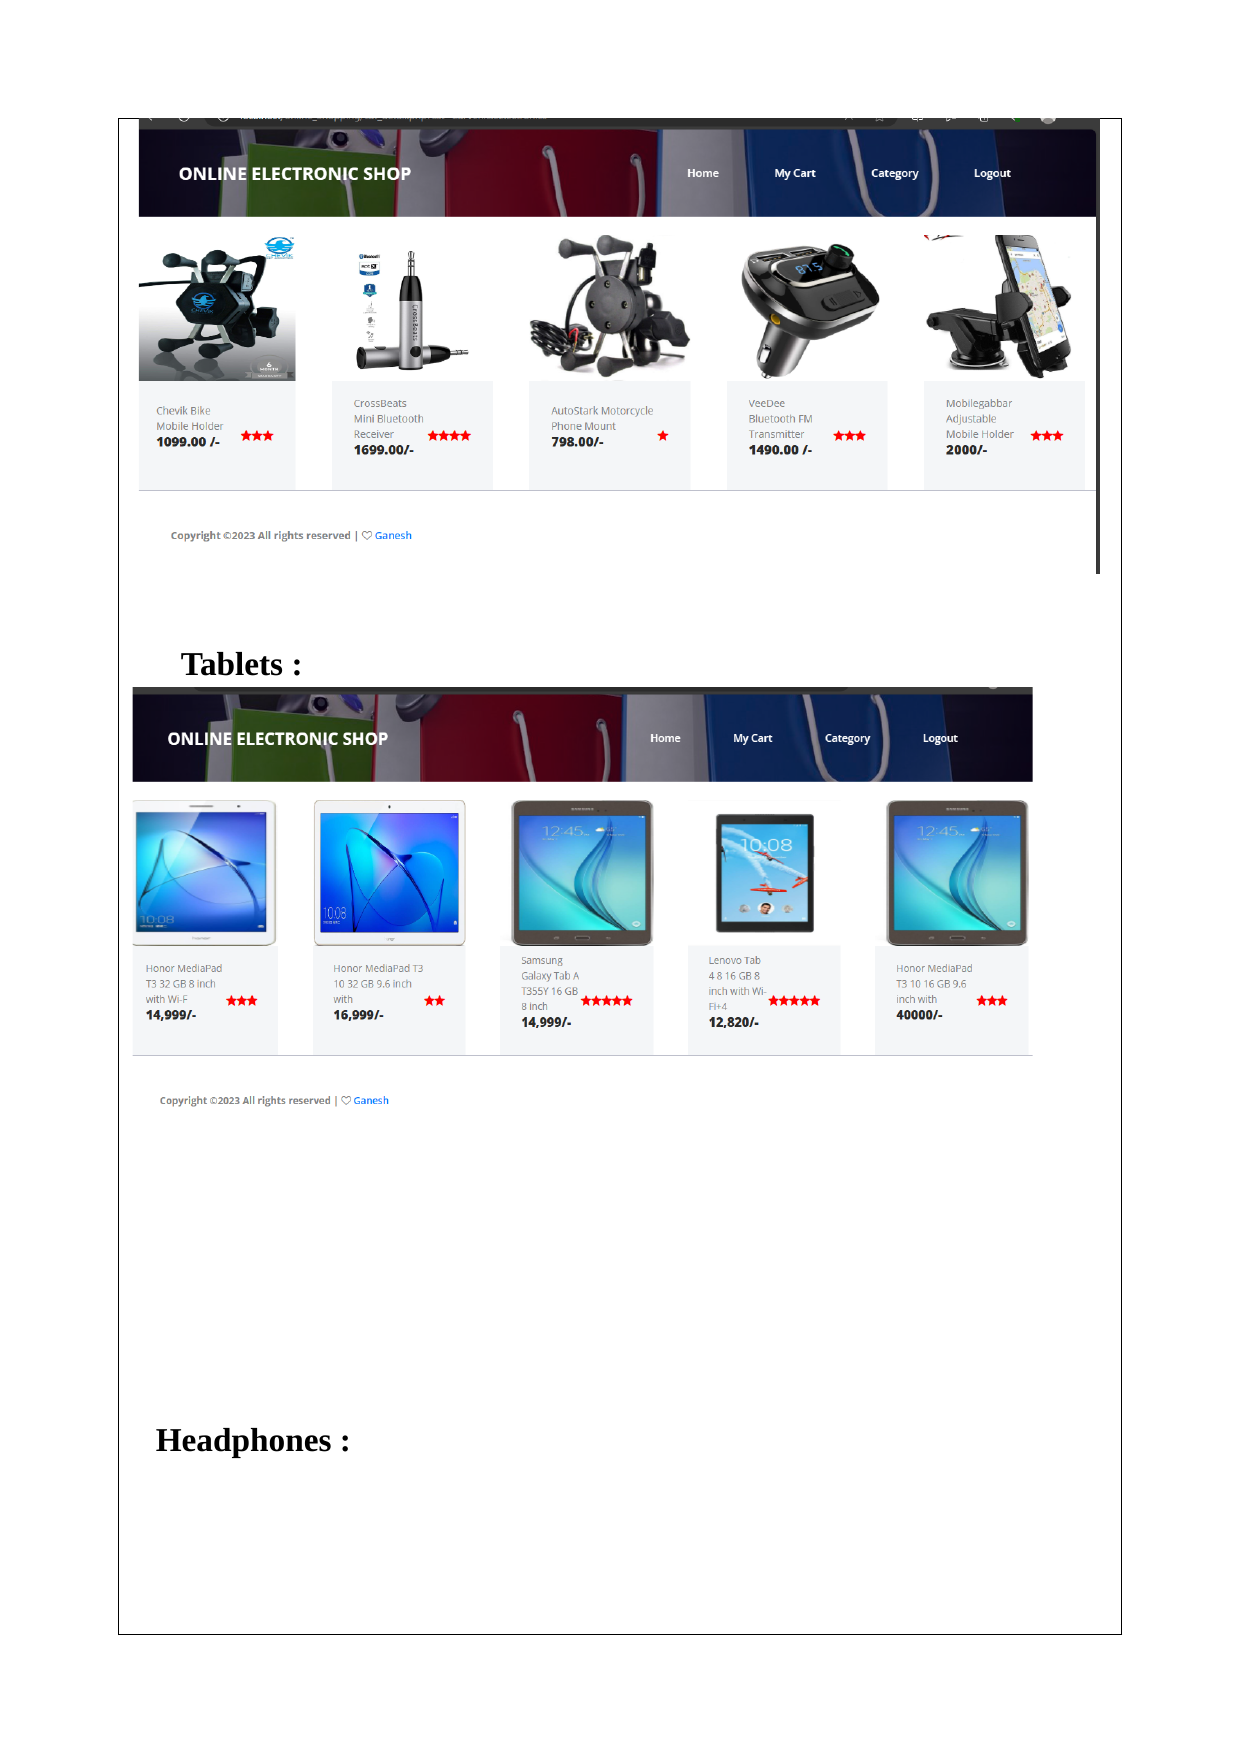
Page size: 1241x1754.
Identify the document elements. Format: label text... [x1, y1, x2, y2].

text Tablets : [122, 644, 1118, 682]
text Headphones : [122, 1421, 1118, 1459]
picture [132, 687, 1033, 1142]
picture [138, 118, 1100, 574]
